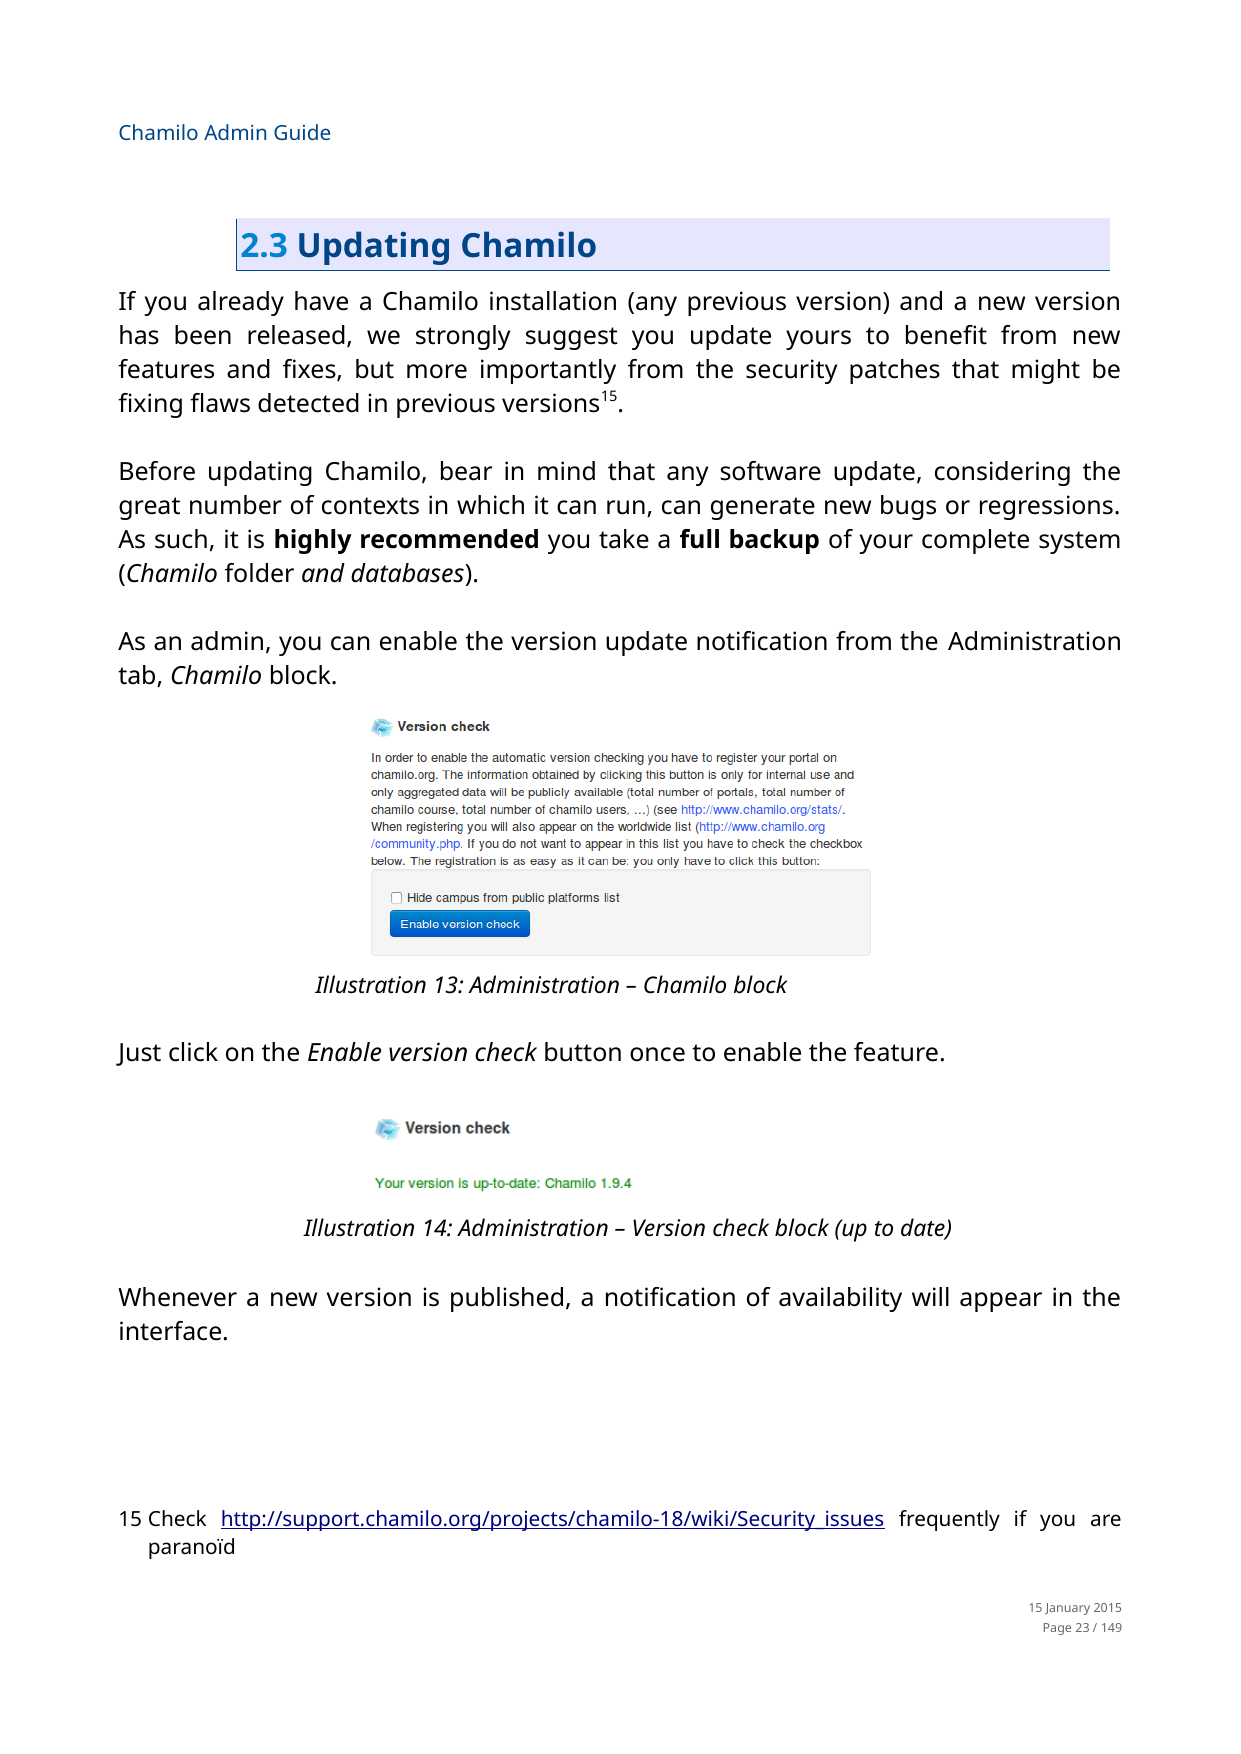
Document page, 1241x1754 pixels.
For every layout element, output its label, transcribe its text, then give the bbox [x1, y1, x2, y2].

text Before updating Chamilo, bear in mind that any software update, considering the great number of contexts in which it can run, can generate new bugs or regressions. As such, it is highly recommended you take a full backup of your complete system (Chamilo folder and databases). [118, 453, 1122, 590]
picture [357, 704, 878, 970]
text Whenever a new version is published, a notification of availability will appear in the interface. [118, 1279, 1122, 1348]
text Check http://support.chamilo.org/projects/chamilo-18/wiki/Security_issues frequently if you are paranoïd [118, 1504, 1122, 1561]
text Just click on the Enable version check button once to enable the feature. [118, 692, 1122, 1069]
picture [364, 1103, 651, 1212]
text Illustration 13: Administration – Chamilo block [315, 704, 925, 1001]
text If you already have a Chamilo installation (any previous version) and a new version has been released, we strongly suggest you update yours to benefit from new features and fixes, but more importantly from the security patches that might be fixing flaws detected in previous versions. [118, 283, 1122, 419]
text As an admin, you can enable the version update notification from the Administration tab, Chamilo block. [118, 624, 1122, 692]
subtitle Updating Chamilo [236, 218, 1110, 270]
text Illustration 14: Administration – Version check block (up to date) [304, 1102, 958, 1243]
